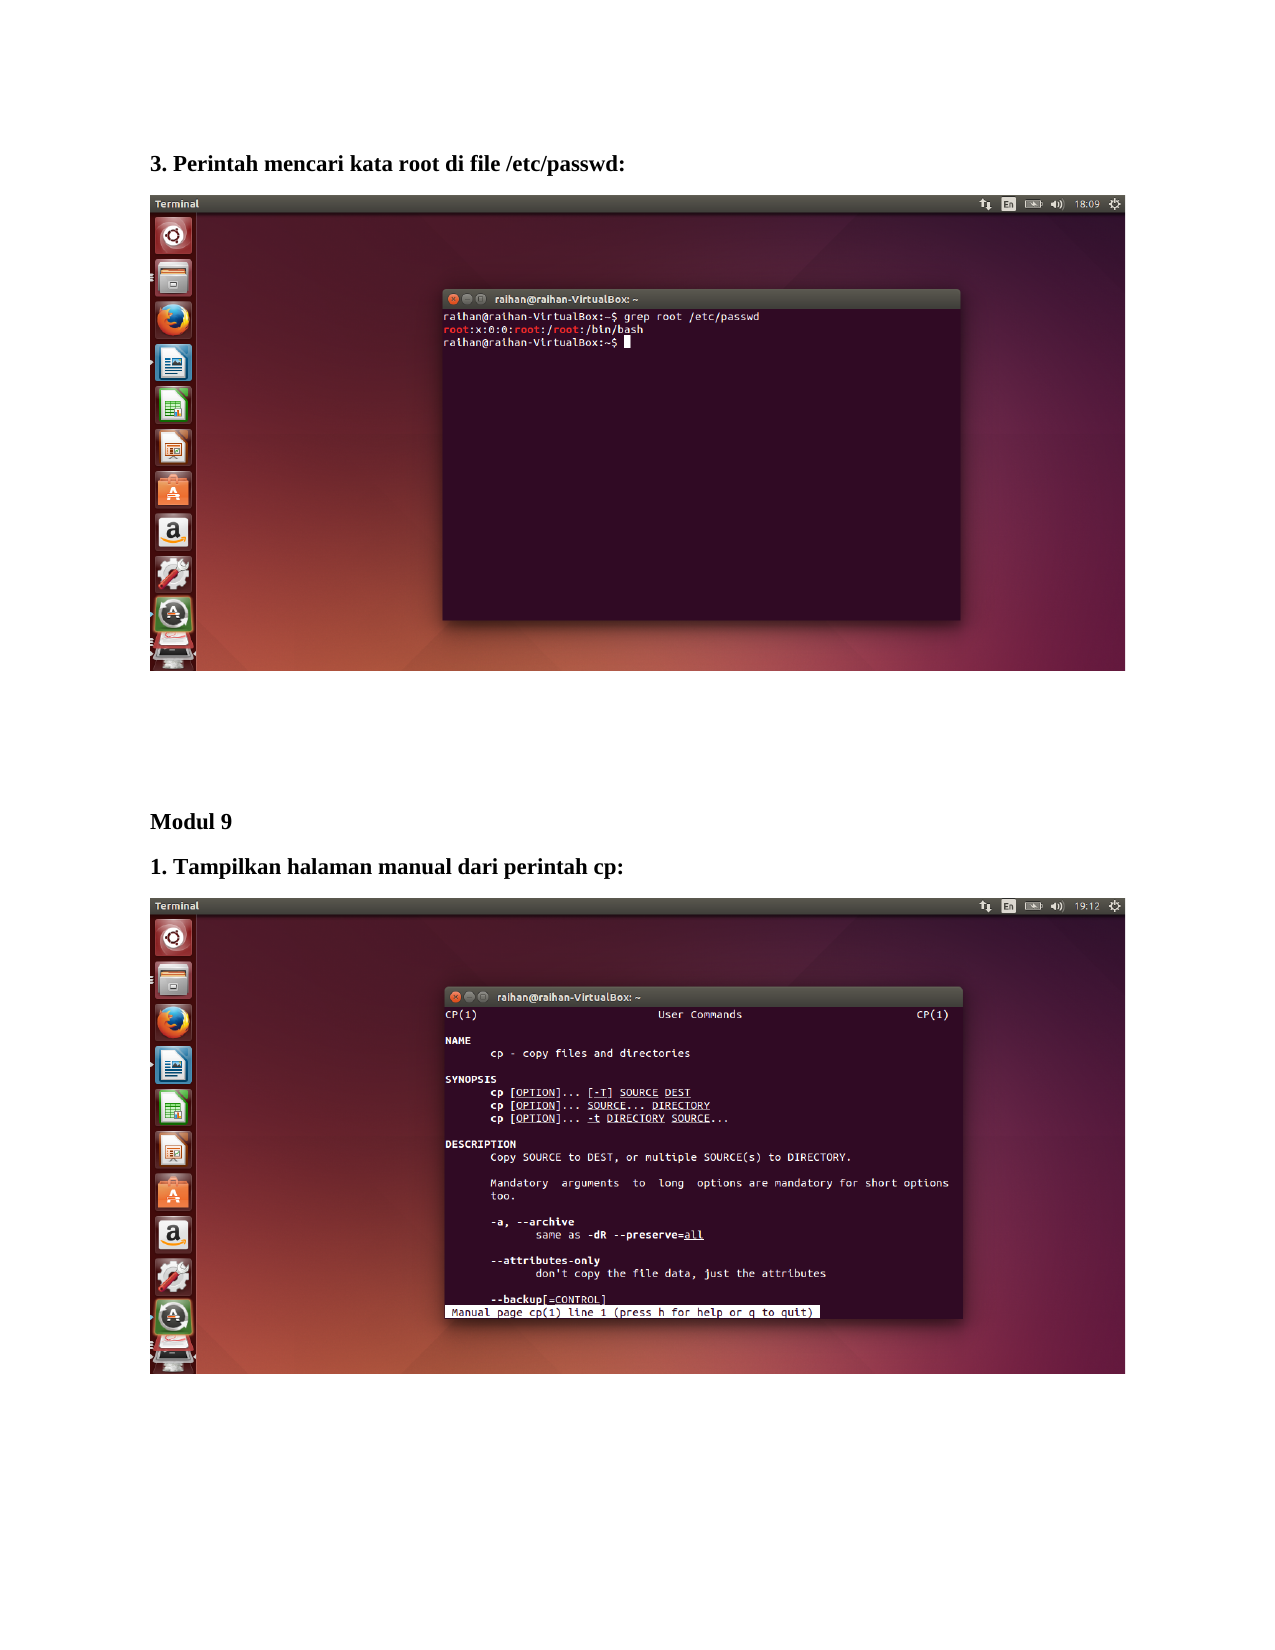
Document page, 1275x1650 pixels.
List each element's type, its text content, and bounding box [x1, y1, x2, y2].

text 3. Perintah mencari kata root di file /etc/passwd: [150, 150, 1125, 176]
text Modul 9 [150, 808, 1125, 834]
picture [150, 898, 1125, 1374]
text 1. Tampilkan halaman manual dari perintah cp: [150, 853, 1125, 879]
picture [150, 195, 1125, 671]
